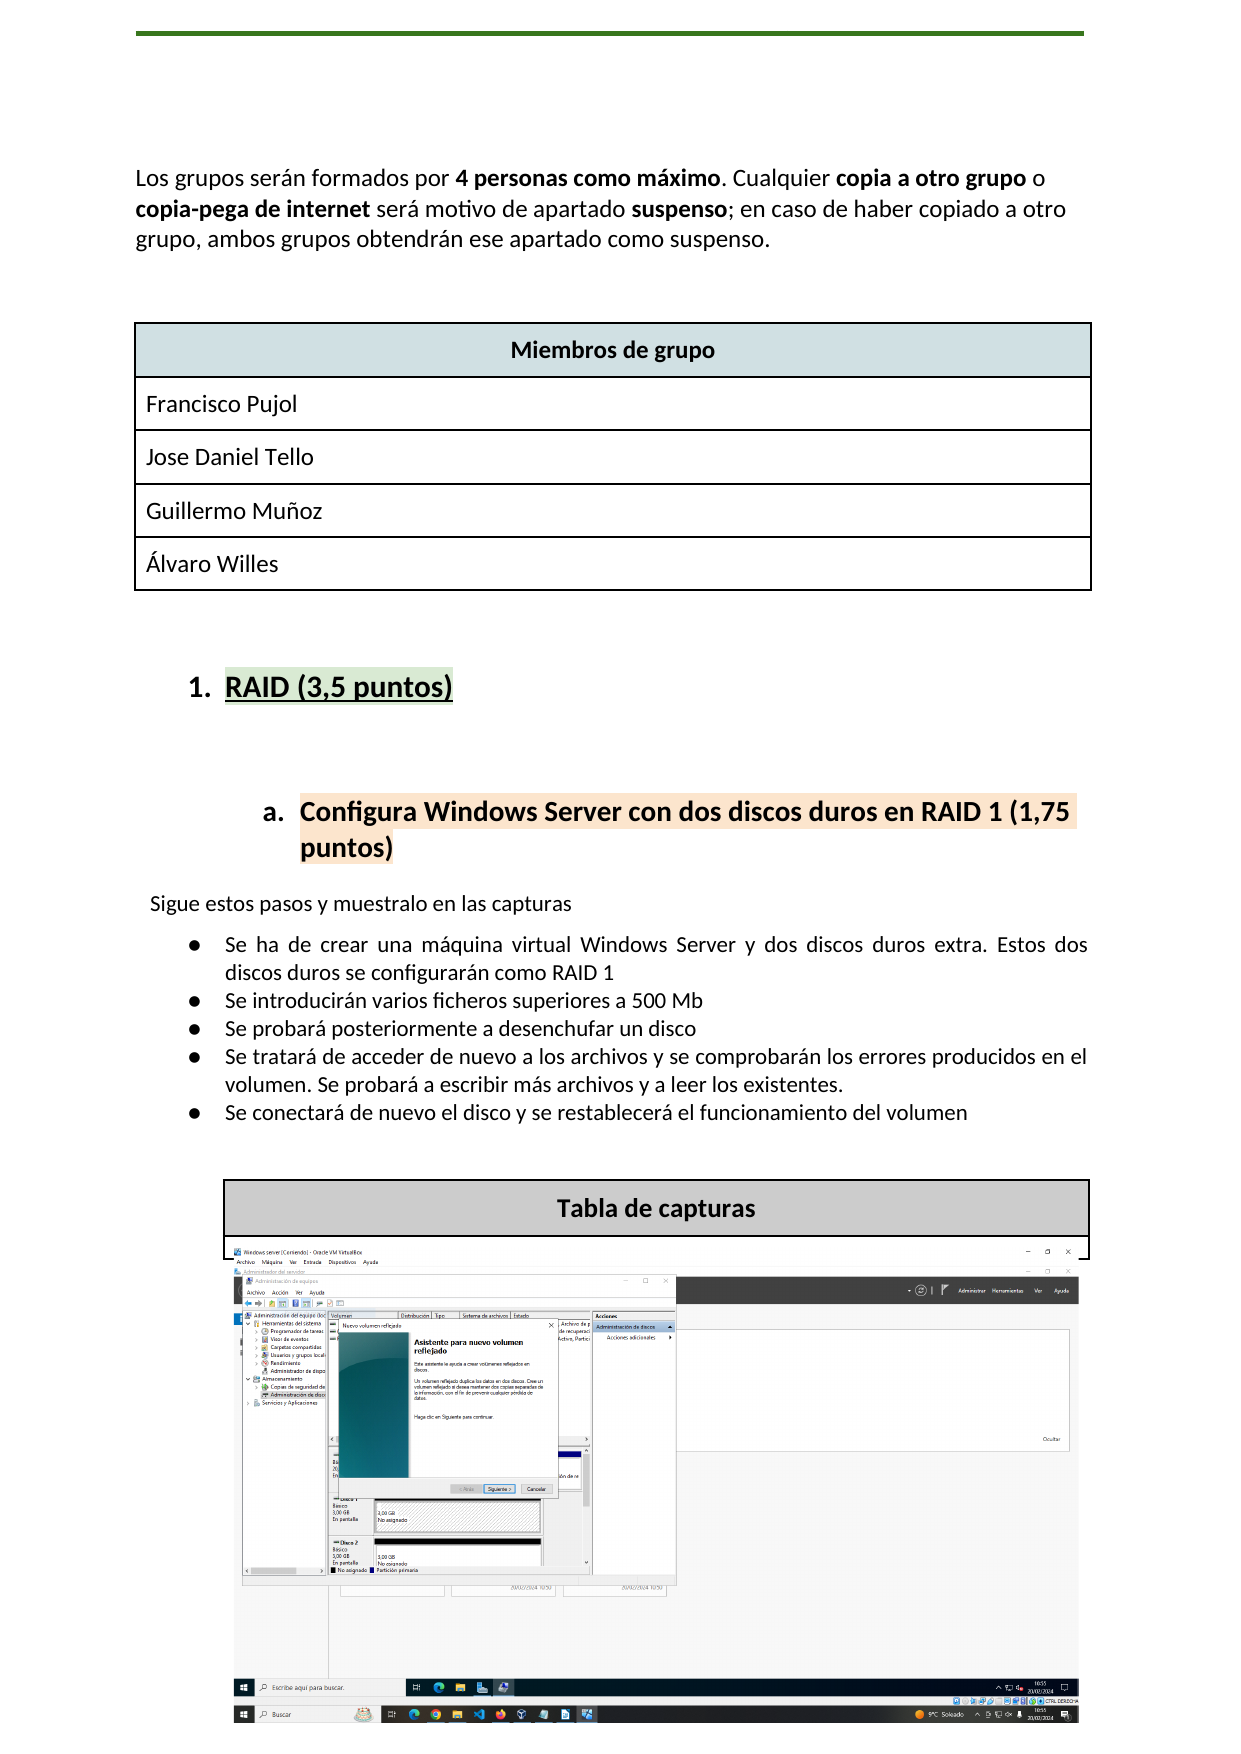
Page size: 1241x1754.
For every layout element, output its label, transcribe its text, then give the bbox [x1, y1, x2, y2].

list Se ha de crear una máquina virtual Windows Server y dos discos duros extra. Estos dos discos duros se configurarán como RAID 1 [187, 930, 1090, 986]
text Los grupos serán formados por 4 personas como máximo. Cualquier copia a otro grupo o copia-pega de internet será motivo de apartado suspenso; en caso de haber copiado a otro grupo, ambos grupos obtendrán ese apartado como suspenso. [135, 162, 1090, 254]
table_header Miembros de grupo [136, 324, 1090, 376]
text Sigue estos pasos y muestralo en las capturas [150, 889, 1090, 917]
list Se tratará de acceder de nuevo a los archivos y se comprobarán los errores producidos en el volumen. Se probará a escribir más archivos y a leer los existentes. [187, 1042, 1090, 1098]
table_cell Francisco Pujol [136, 378, 1090, 429]
list Se introducirán varios ficheros superiores a 500 Mb [187, 986, 1090, 1014]
list RAID (3,5 puntos) [187, 667, 1090, 705]
picture [233, 1247, 1079, 1723]
list Se conectará de nuevo el disco y se restablecerá el funcionamiento del volumen [187, 1098, 1090, 1126]
table_cell Jose Daniel Tello [136, 431, 1090, 482]
list Se probará posteriormente a desenchufar un disco [187, 1014, 1090, 1042]
table_header Tabla de capturas [225, 1181, 1088, 1235]
table_cell Álvaro Willes [136, 538, 1090, 589]
table_cell [225, 1237, 1088, 1258]
list Configura Windows Server con dos discos duros en RAID 1 (1,75 puntos) [262, 793, 1090, 864]
table_cell Guillermo Muñoz [136, 485, 1090, 536]
